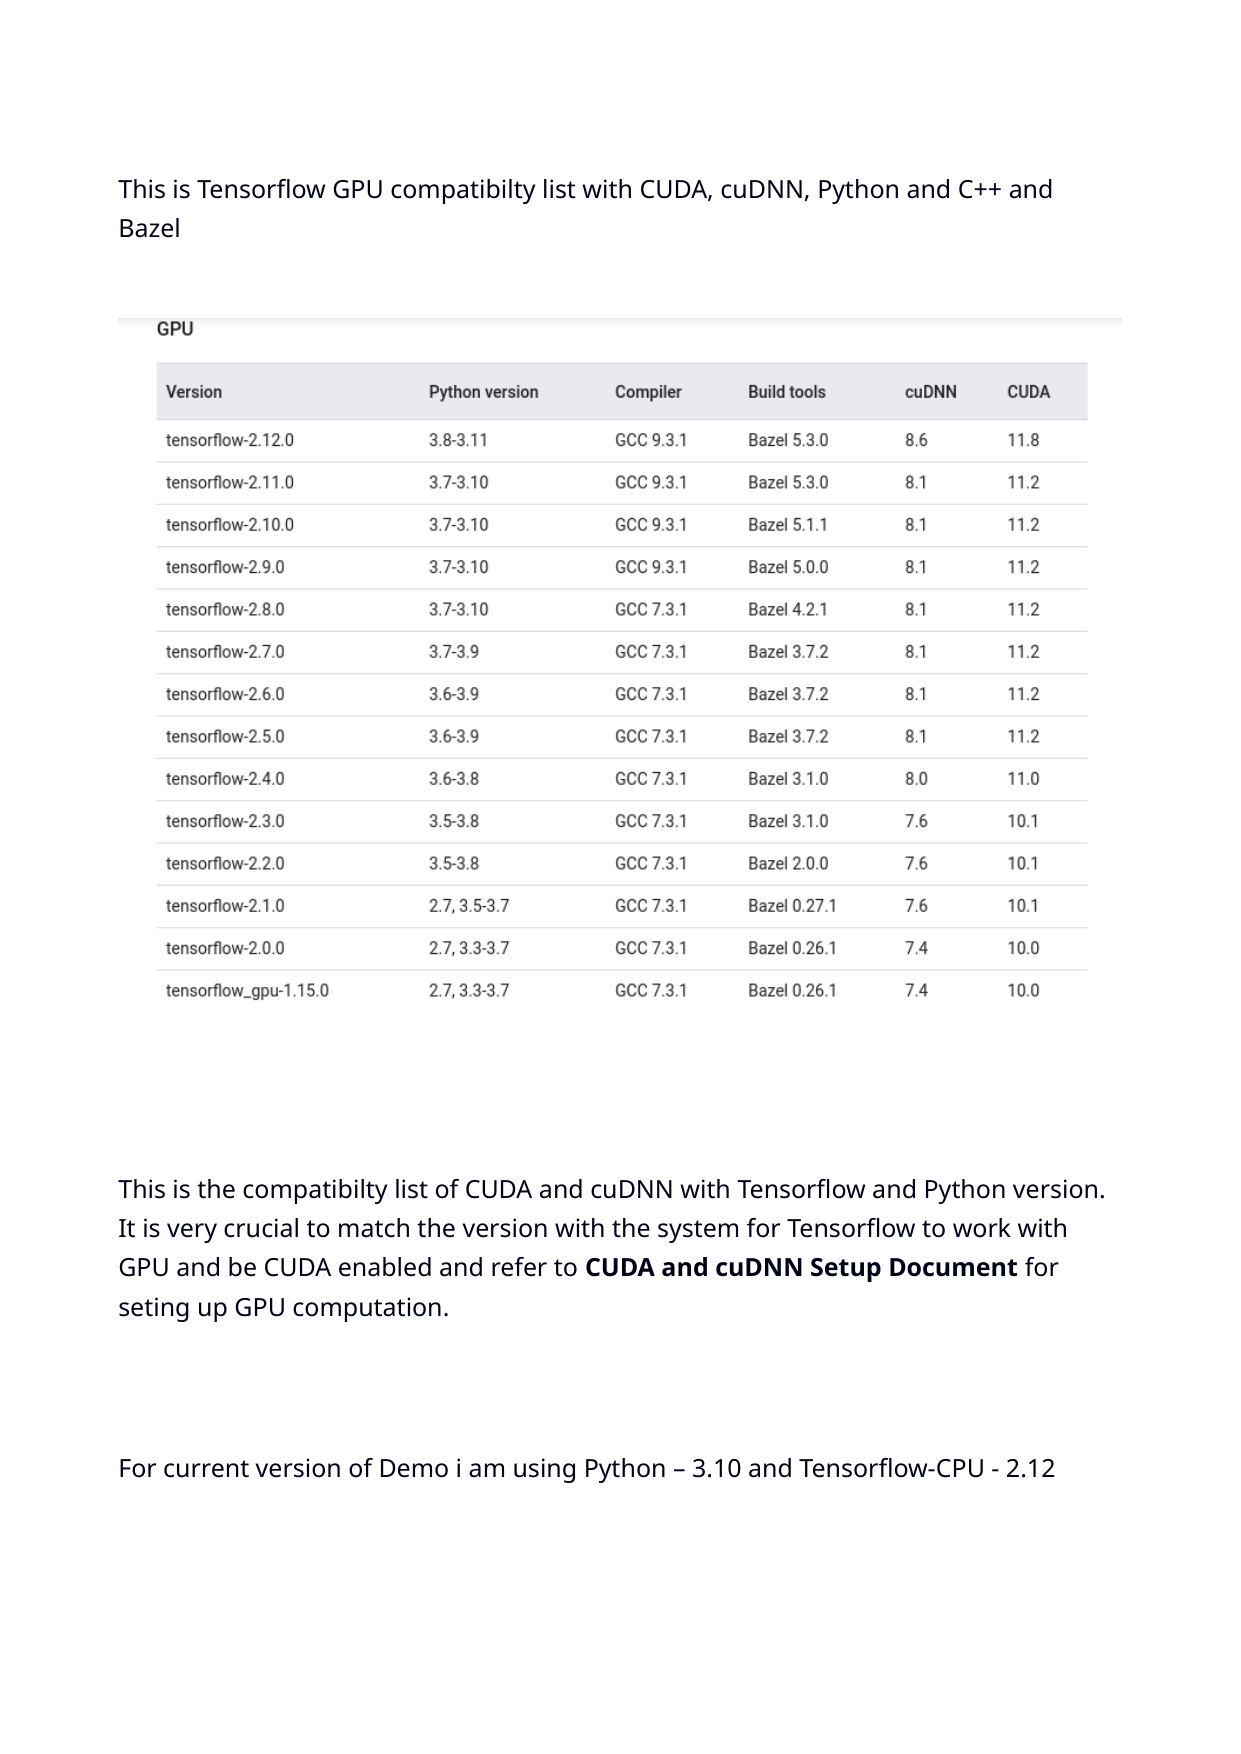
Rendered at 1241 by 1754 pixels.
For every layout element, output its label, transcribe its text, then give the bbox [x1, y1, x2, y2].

text For current version of Demo i am using Python – 3.10 and Tensorflow-CPU - 2.12 [118, 1451, 1122, 1484]
text This is Tensorflow GPU compatibilty list with CUDA, cuDNN, Python and C++ and Bazel [118, 172, 1122, 245]
text This is the compatibilty list of CUDA and cuDNN with Tensorflow and Python version. It is very crucial to match the version with the system for Tensorflow to work with GPU and be CUDA enabled and refer to CUDA and cuDNN Setup Document for seting up GPU computation. [118, 1172, 1122, 1323]
picture [118, 318, 1123, 1006]
